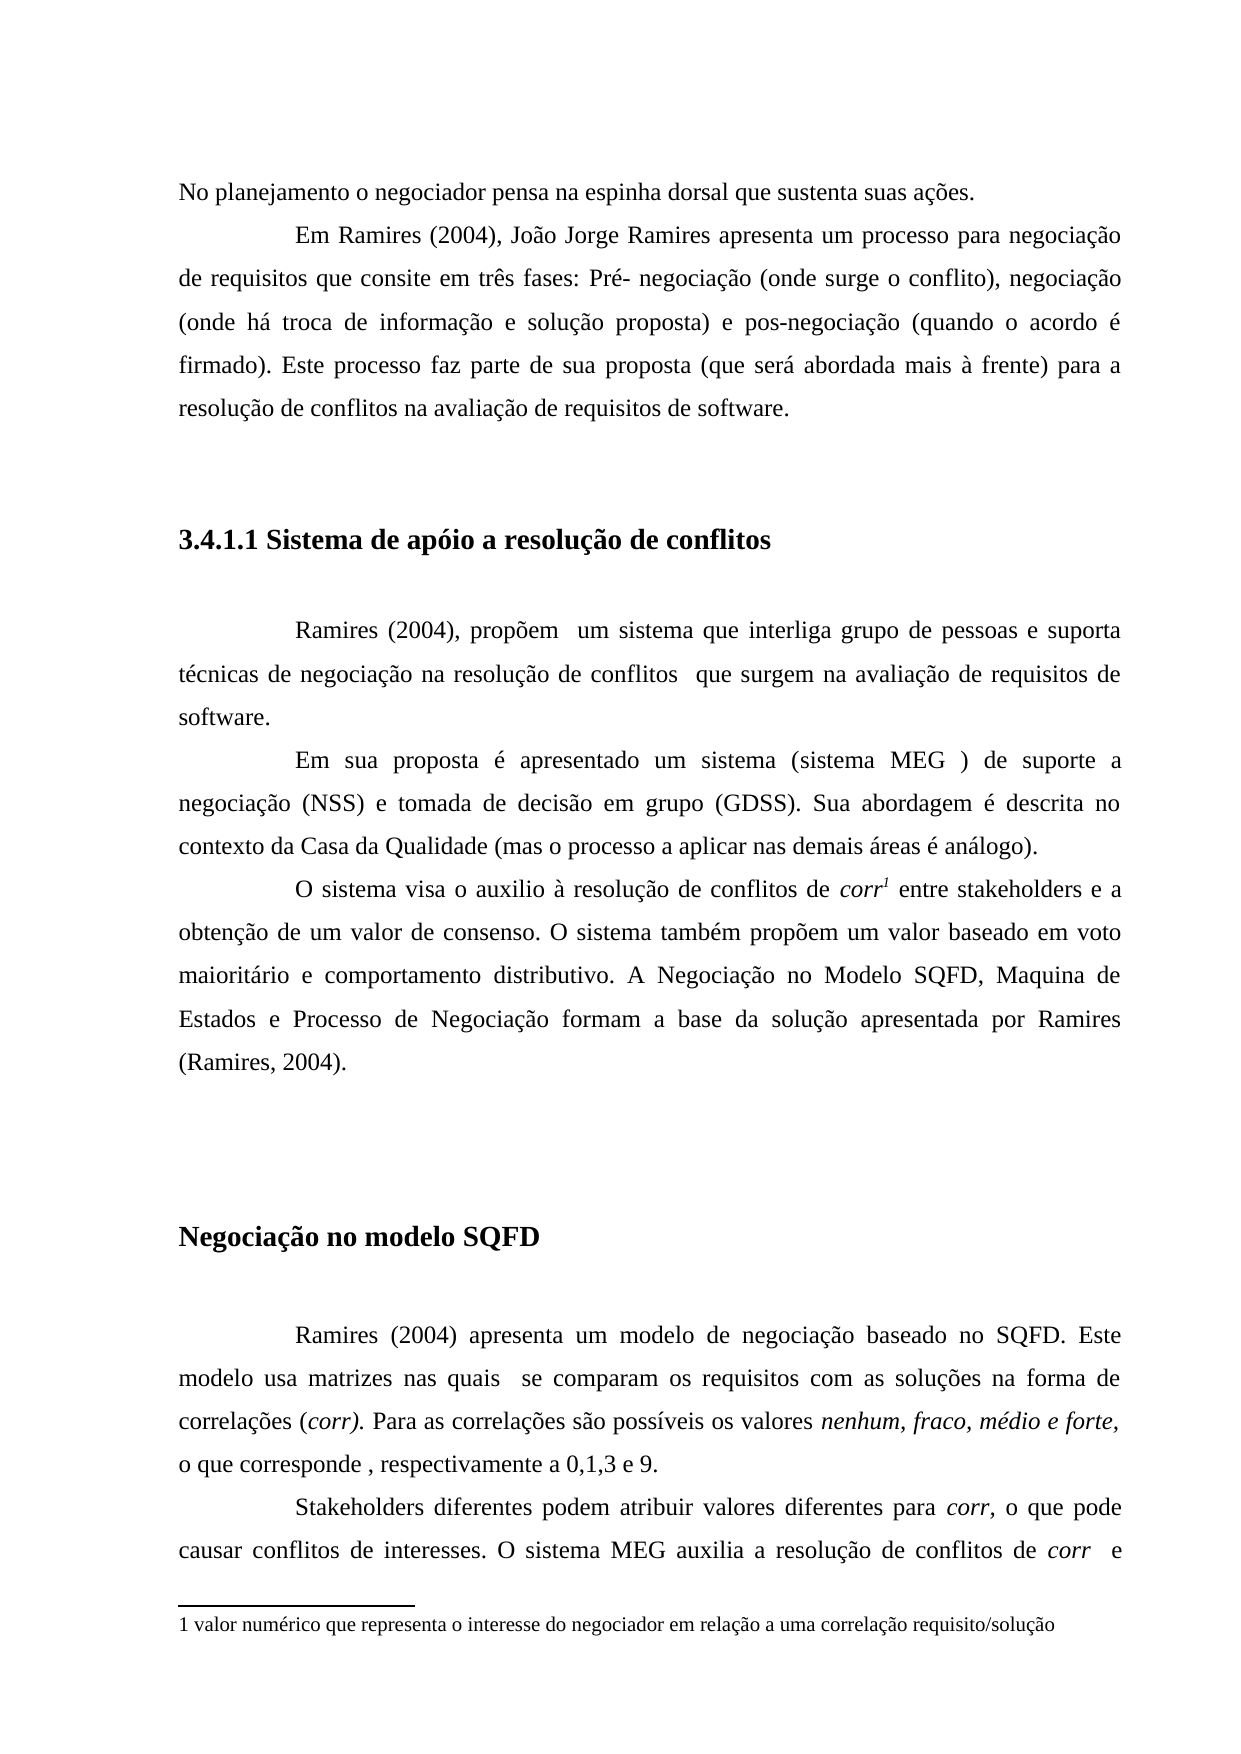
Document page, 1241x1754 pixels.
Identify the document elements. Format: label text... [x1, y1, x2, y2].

text Ramires (2004) apresenta um modelo de negociação baseado no SQFD. Este modelo usa matrizes nas quais se comparam os requisitos com as soluções na forma de correlações (corr). Para as correlações são possíveis os valores nenhum, fraco, médio e forte, o que corresponde , respectivamente a 0,1,3 e 9. [178, 1320, 1122, 1478]
text O sistema visa o auxilio à resolução de conflitos de corr entre stakeholders e a obtenção de um valor de consenso. O sistema também propõem um valor baseado em voto maioritário e comportamento distributivo. A Negociação no Modelo SQFD, Maquina de Estados e Processo de Negociação formam a base da solução apresentada por Ramires (Ramires, 2004). [178, 874, 1122, 1076]
text Em sua proposta é apresentado um sistema (sistema MEG ) de suporte a negociação (NSS) e tomada de decisão em grupo (GDSS). Sua abordagem é descrita no contexto da Casa da Qualidade (mas o processo a aplicar nas demais áreas é análogo). [178, 745, 1122, 860]
text Negociação no modelo SQFD [104, 1219, 1122, 1253]
text Em Ramires (2004), João Jorge Ramires apresenta um processo para negociação de requisitos que consite em três fases: Pré- negociação (onde surge o conflito), negociação (onde há troca de informação e solução proposta) e pos-negociação (quando o acordo é firmado). Este processo faz parte de sua proposta (que será abordada mais à frente) para a resolução de conflitos na avaliação de requisitos de software. [178, 220, 1122, 422]
text Ramires (2004), propõem um sistema que interliga grupo de pessoas e suporta técnicas de negociação na resolução de conflitos que surgem na avaliação de requisitos de software. [178, 616, 1122, 731]
text valor numérico que representa o interesse do negociador em relação a uma correlação requisito/solução [178, 1612, 1122, 1636]
text 3.4.1.1 Sistema de apóio a resolução de conflitos [178, 522, 1122, 556]
text Stakeholders diferentes podem atribuir valores diferentes para corr, o que pode causar conflitos de interesses. O sistema MEG auxilia a resolução de conflitos de corr e [178, 1492, 1122, 1564]
text No planejamento o negociador pensa na espinha dorsal que sustenta suas ações. [178, 177, 1122, 206]
